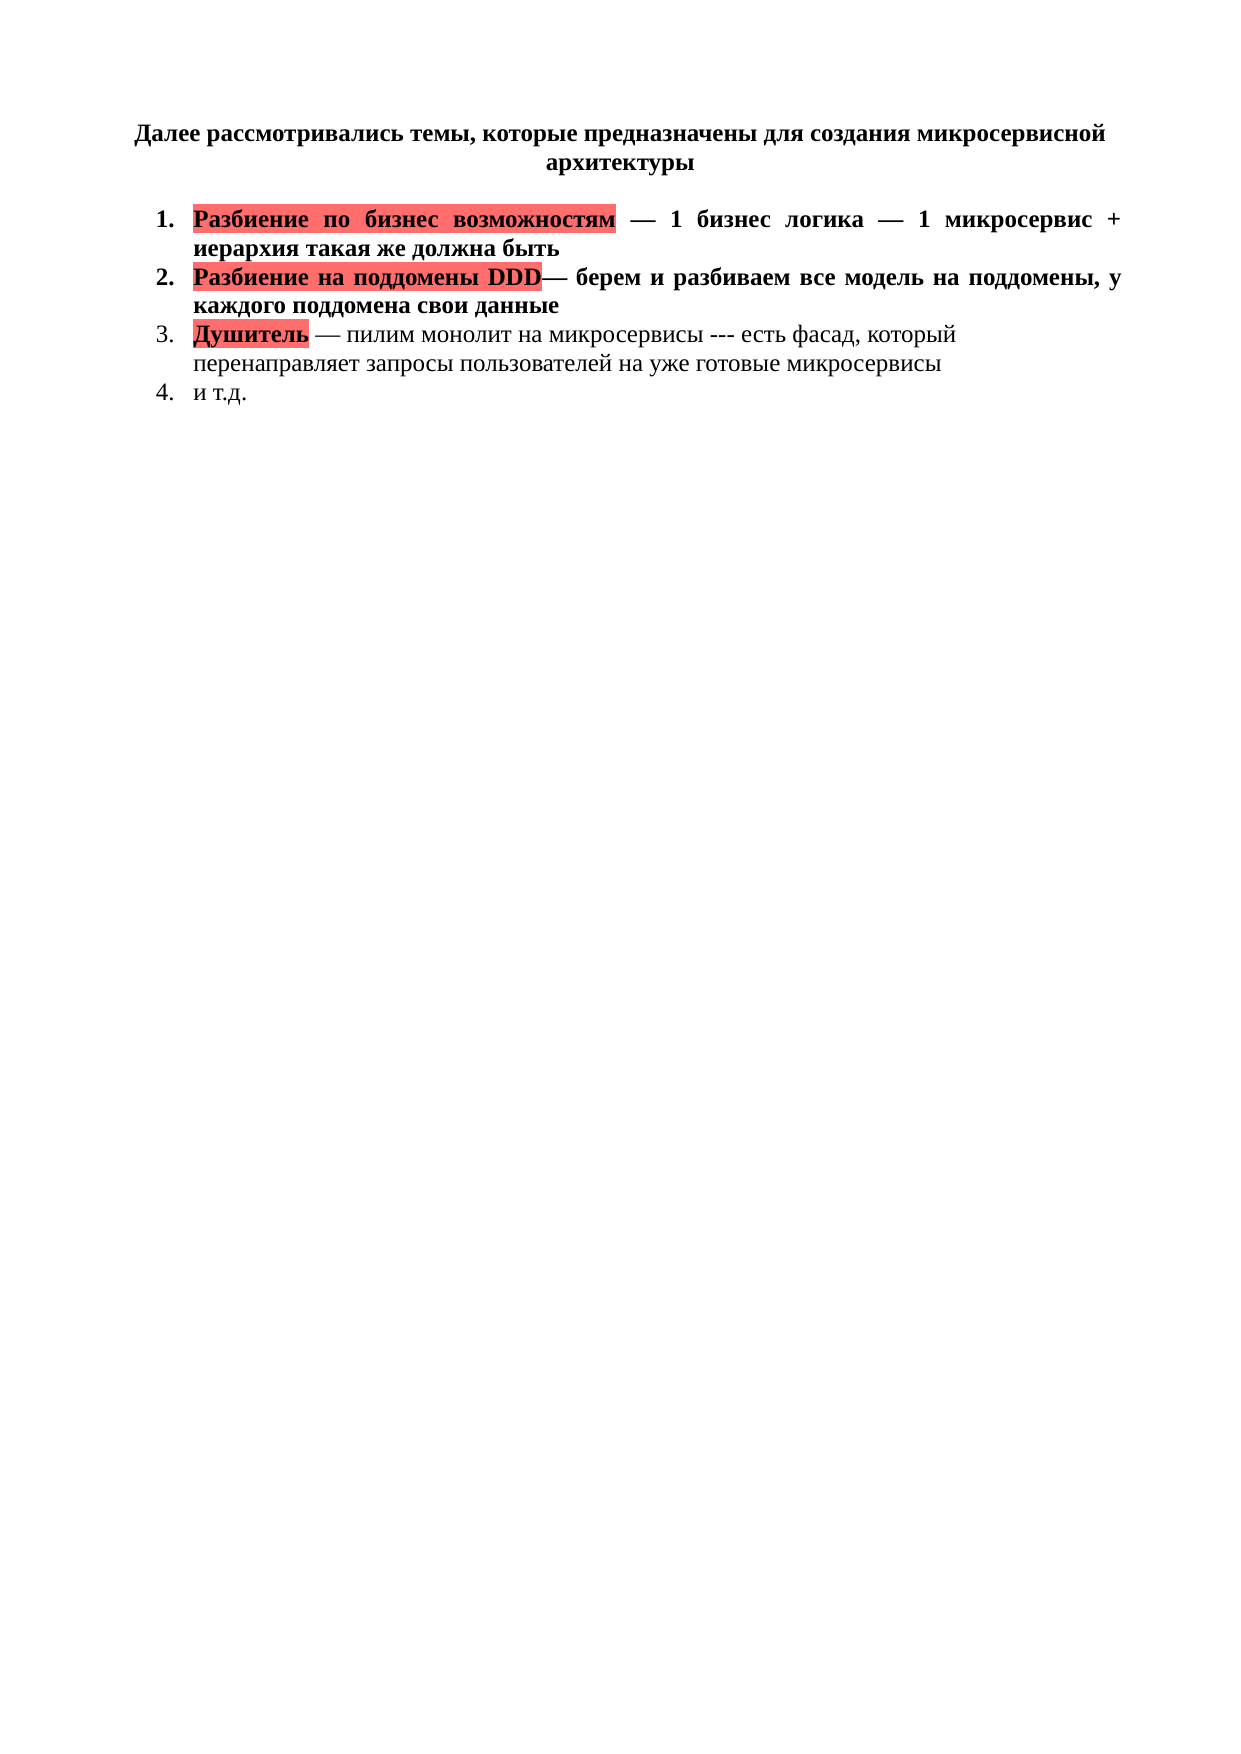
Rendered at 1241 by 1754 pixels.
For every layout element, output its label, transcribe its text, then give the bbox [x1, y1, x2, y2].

list и т.д. [156, 377, 1122, 406]
list Душитель — пилим монолит на микросервисы --- есть фасад, который перенаправляет запросы пользователей на уже готовые микросервисы [156, 319, 1122, 377]
list Разбиение на поддомены DDD— берем и разбиваем все модель на поддомены, у каждого поддомена свои данные [156, 262, 1122, 319]
list Разбиение по бизнес возможностям — 1 бизнес логика — 1 микросервис + иерархия такая же должна быть [156, 204, 1122, 262]
text Далее рассмотривались темы, которые предназначены для создания микросервисной архитектуры [118, 118, 1122, 176]
